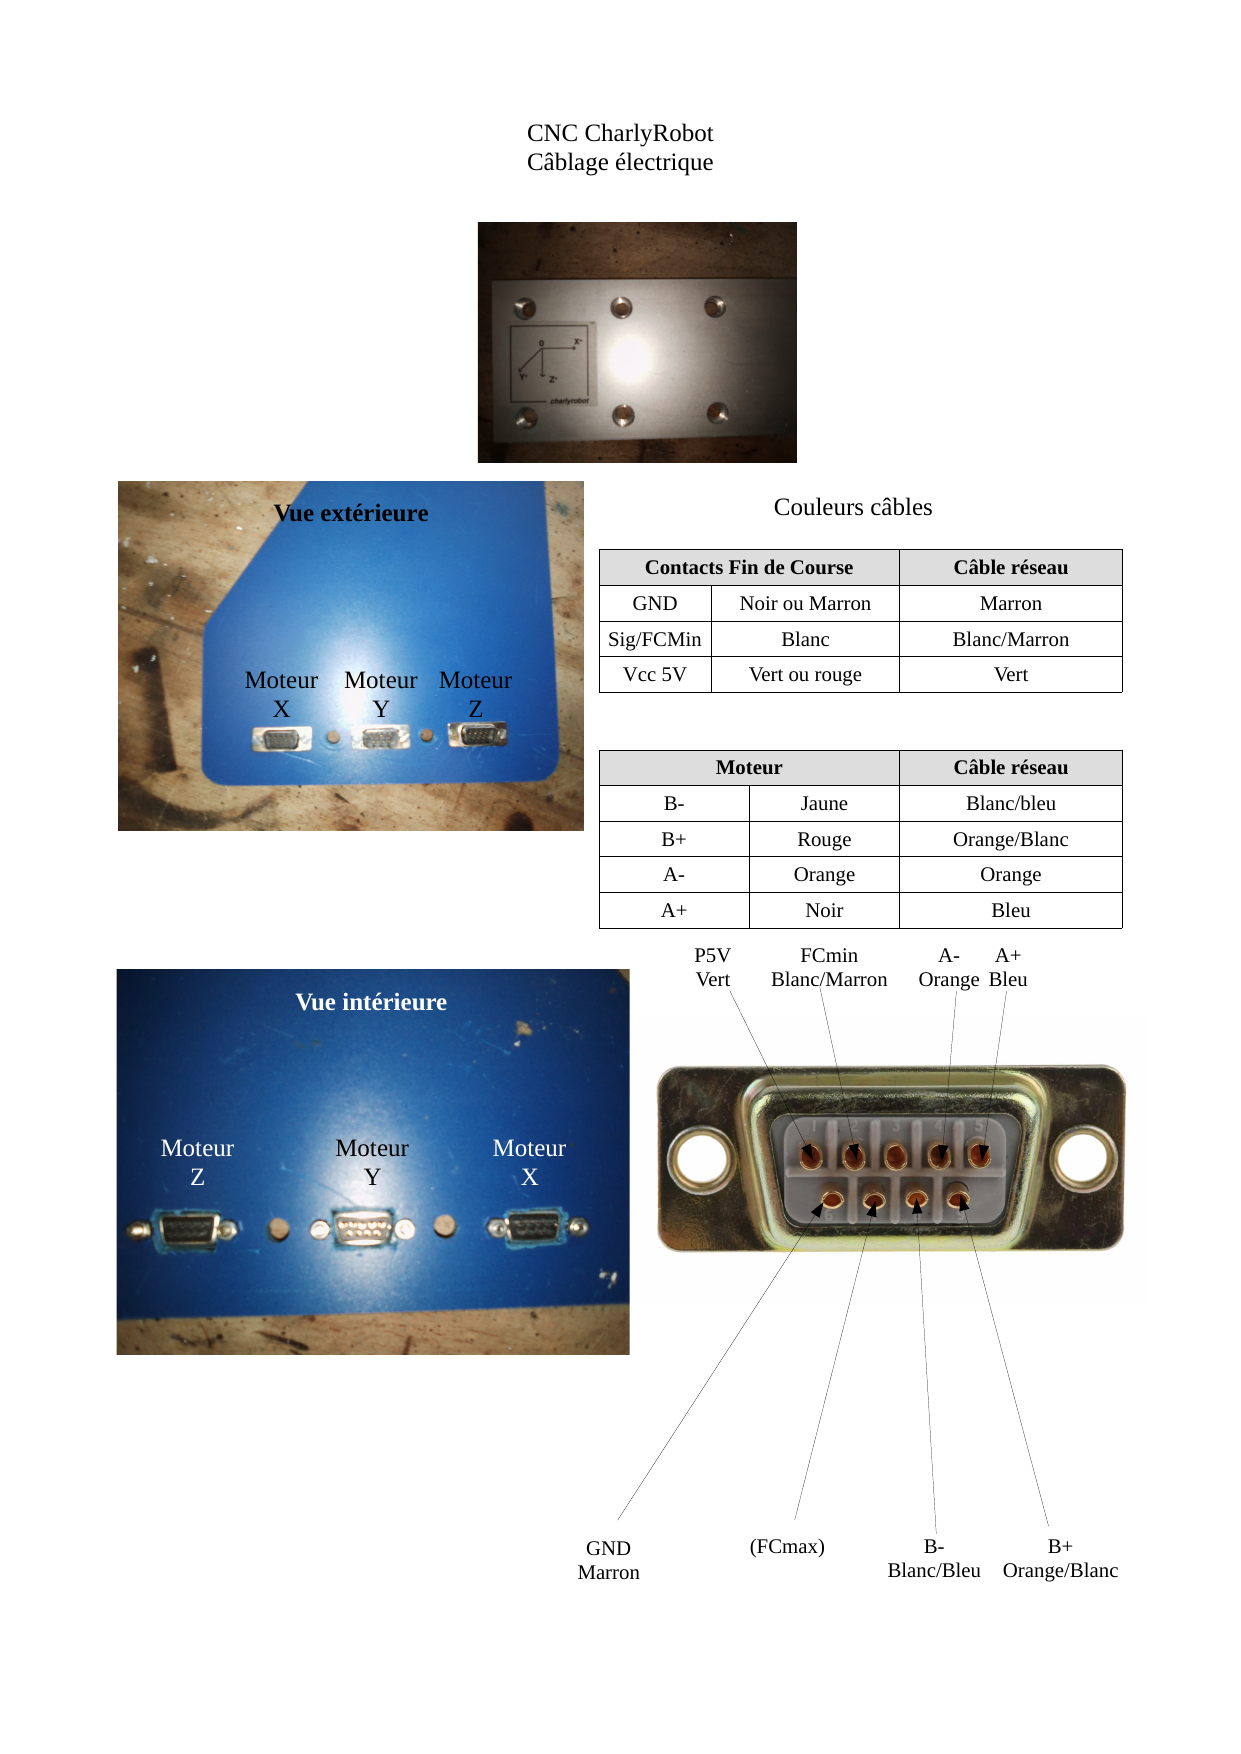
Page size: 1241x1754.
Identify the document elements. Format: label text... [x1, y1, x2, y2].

table_cell A- [600, 857, 749, 892]
table_cell Orange [900, 857, 1122, 892]
table_cell Vcc 5V [600, 657, 711, 692]
table_cell Bleu [900, 893, 1122, 928]
table_header Contacts Fin de Course [600, 550, 899, 585]
table_cell B+ [600, 822, 749, 856]
table_header Câble réseau [900, 751, 1122, 785]
table_cell Vert ou rouge [712, 657, 899, 692]
picture [477, 222, 797, 463]
picture [116, 969, 630, 1355]
table_cell Noir [750, 893, 899, 928]
table_cell Jaune [750, 786, 899, 821]
table_cell A+ [600, 893, 749, 928]
table_cell Noir ou Marron [712, 586, 899, 621]
table_cell Orange/Blanc [900, 822, 1122, 856]
text Couleurs câbles [584, 492, 1122, 521]
text CNC CharlyRobot [118, 118, 1122, 147]
picture [636, 1017, 1149, 1306]
table_header Câble réseau [900, 550, 1122, 585]
table_cell Vert [900, 657, 1122, 692]
table_cell Rouge [750, 822, 899, 856]
table_cell GND [600, 586, 711, 621]
table_cell Blanc [712, 622, 899, 656]
table_cell Marron [900, 586, 1122, 621]
table_header Moteur [600, 751, 899, 785]
table_cell B- [600, 786, 749, 821]
picture [118, 481, 584, 831]
text Câblage électrique [118, 147, 1122, 176]
table_cell Blanc/bleu [900, 786, 1122, 821]
table_cell Orange [750, 857, 899, 892]
table_cell Blanc/Marron [900, 622, 1122, 656]
table_cell Sig/FCMin [600, 622, 711, 656]
